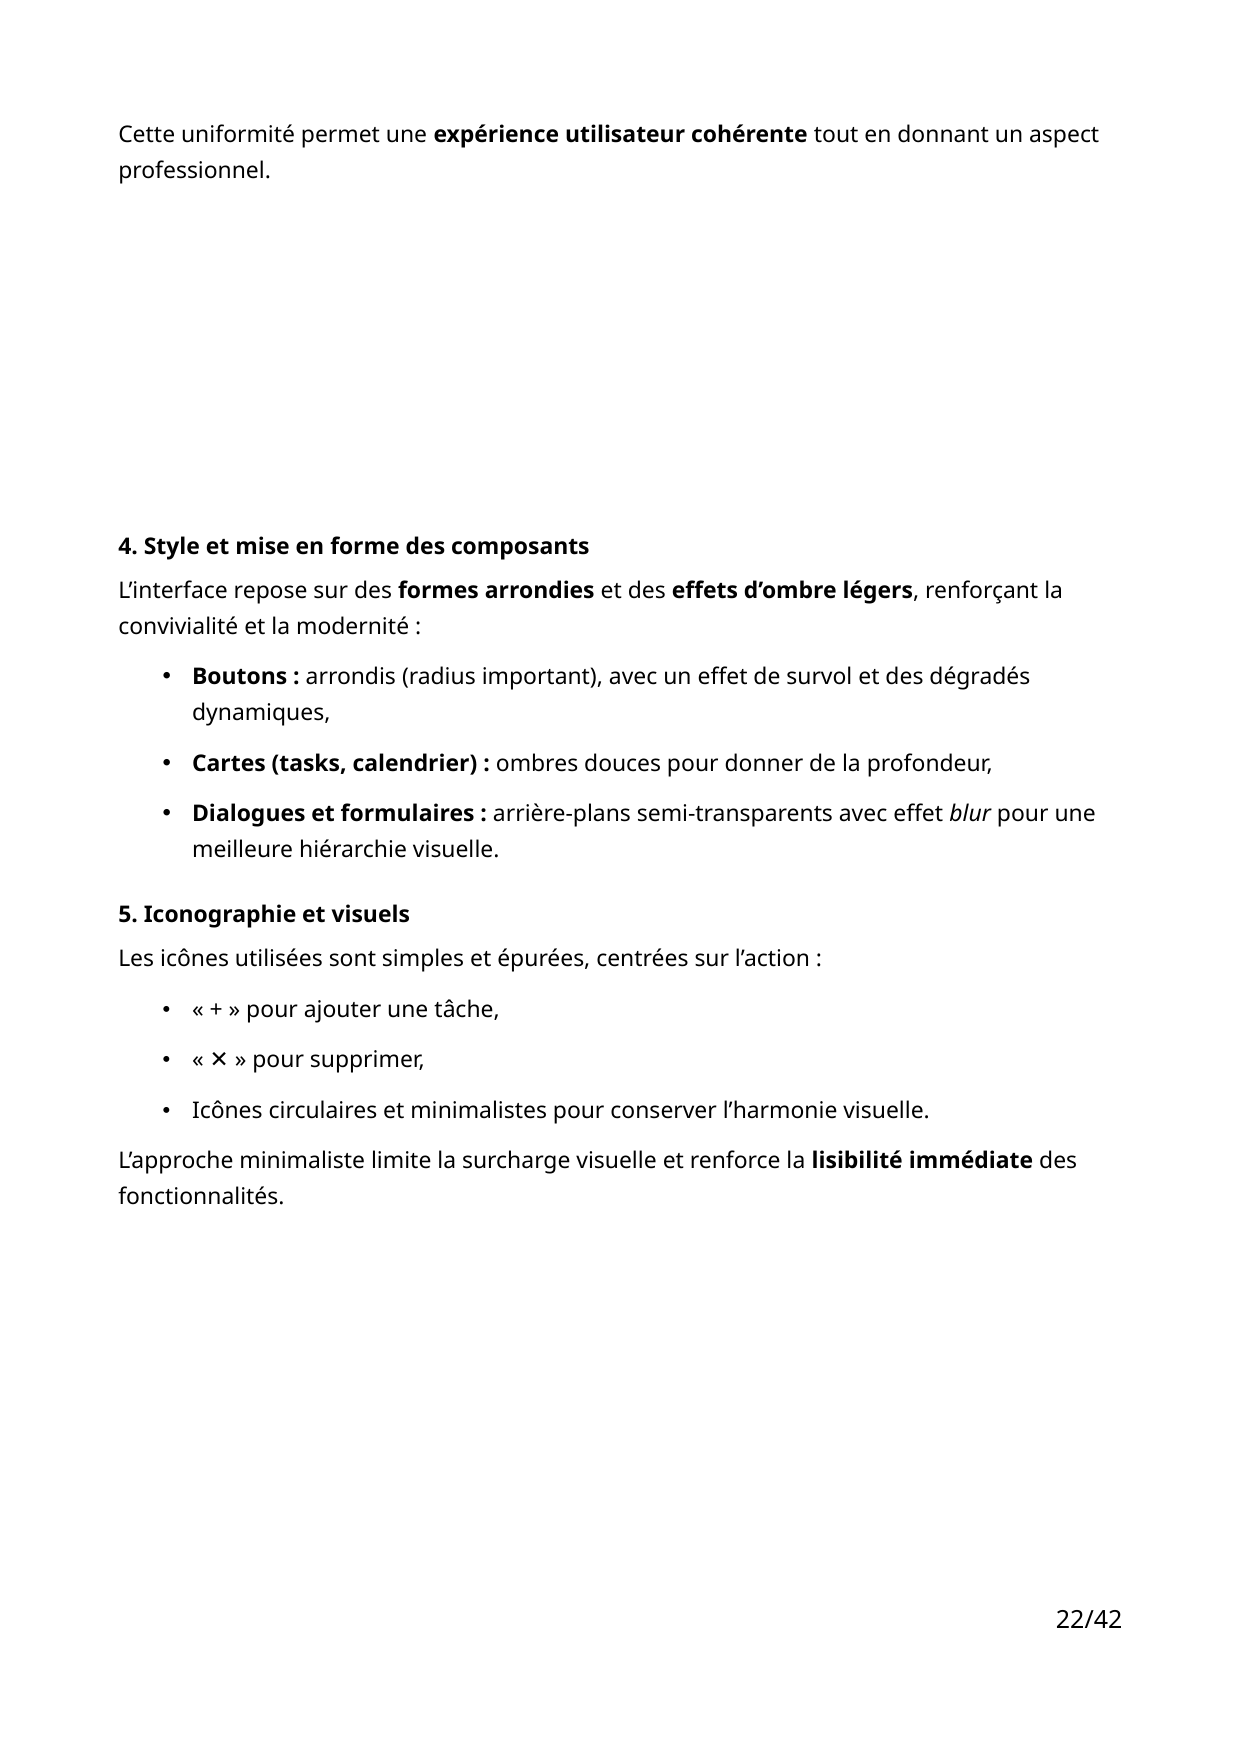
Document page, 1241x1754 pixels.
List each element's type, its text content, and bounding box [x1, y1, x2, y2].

text Les icônes utilisées sont simples et épurées, centrées sur l’action : [118, 942, 1122, 973]
list Dialogues et formulaires : arrière-plans semi-transparents avec effet blur pour une meilleure hiérarchie visuelle. [162, 797, 1122, 864]
text Cette uniformité permet une expérience utilisateur cohérente tout en donnant un aspect professionnel. [118, 118, 1122, 185]
text L’interface repose sur des formes arrondies et des effets d’ombre légers, renforçant la convivialité et la modernité : [118, 574, 1122, 641]
list « + » pour ajouter une tâche, [162, 993, 1122, 1024]
subtitle 4. Style et mise en forme des composants [118, 530, 1122, 561]
subtitle 5. Iconographie et visuels [118, 898, 1122, 929]
list Icônes circulaires et minimalistes pour conserver l’harmonie visuelle. [162, 1094, 1122, 1125]
list Cartes (tasks, calendrier) : ombres douces pour donner de la profondeur, [162, 747, 1122, 778]
text L’approche minimaliste limite la surcharge visuelle et renforce la lisibilité immédiate des fonctionnalités. [118, 1144, 1122, 1211]
list Boutons : arrondis (radius important), avec un effet de survol et des dégradés dynamiques, [162, 660, 1122, 727]
list « ✕ » pour supprimer, [162, 1043, 1122, 1074]
